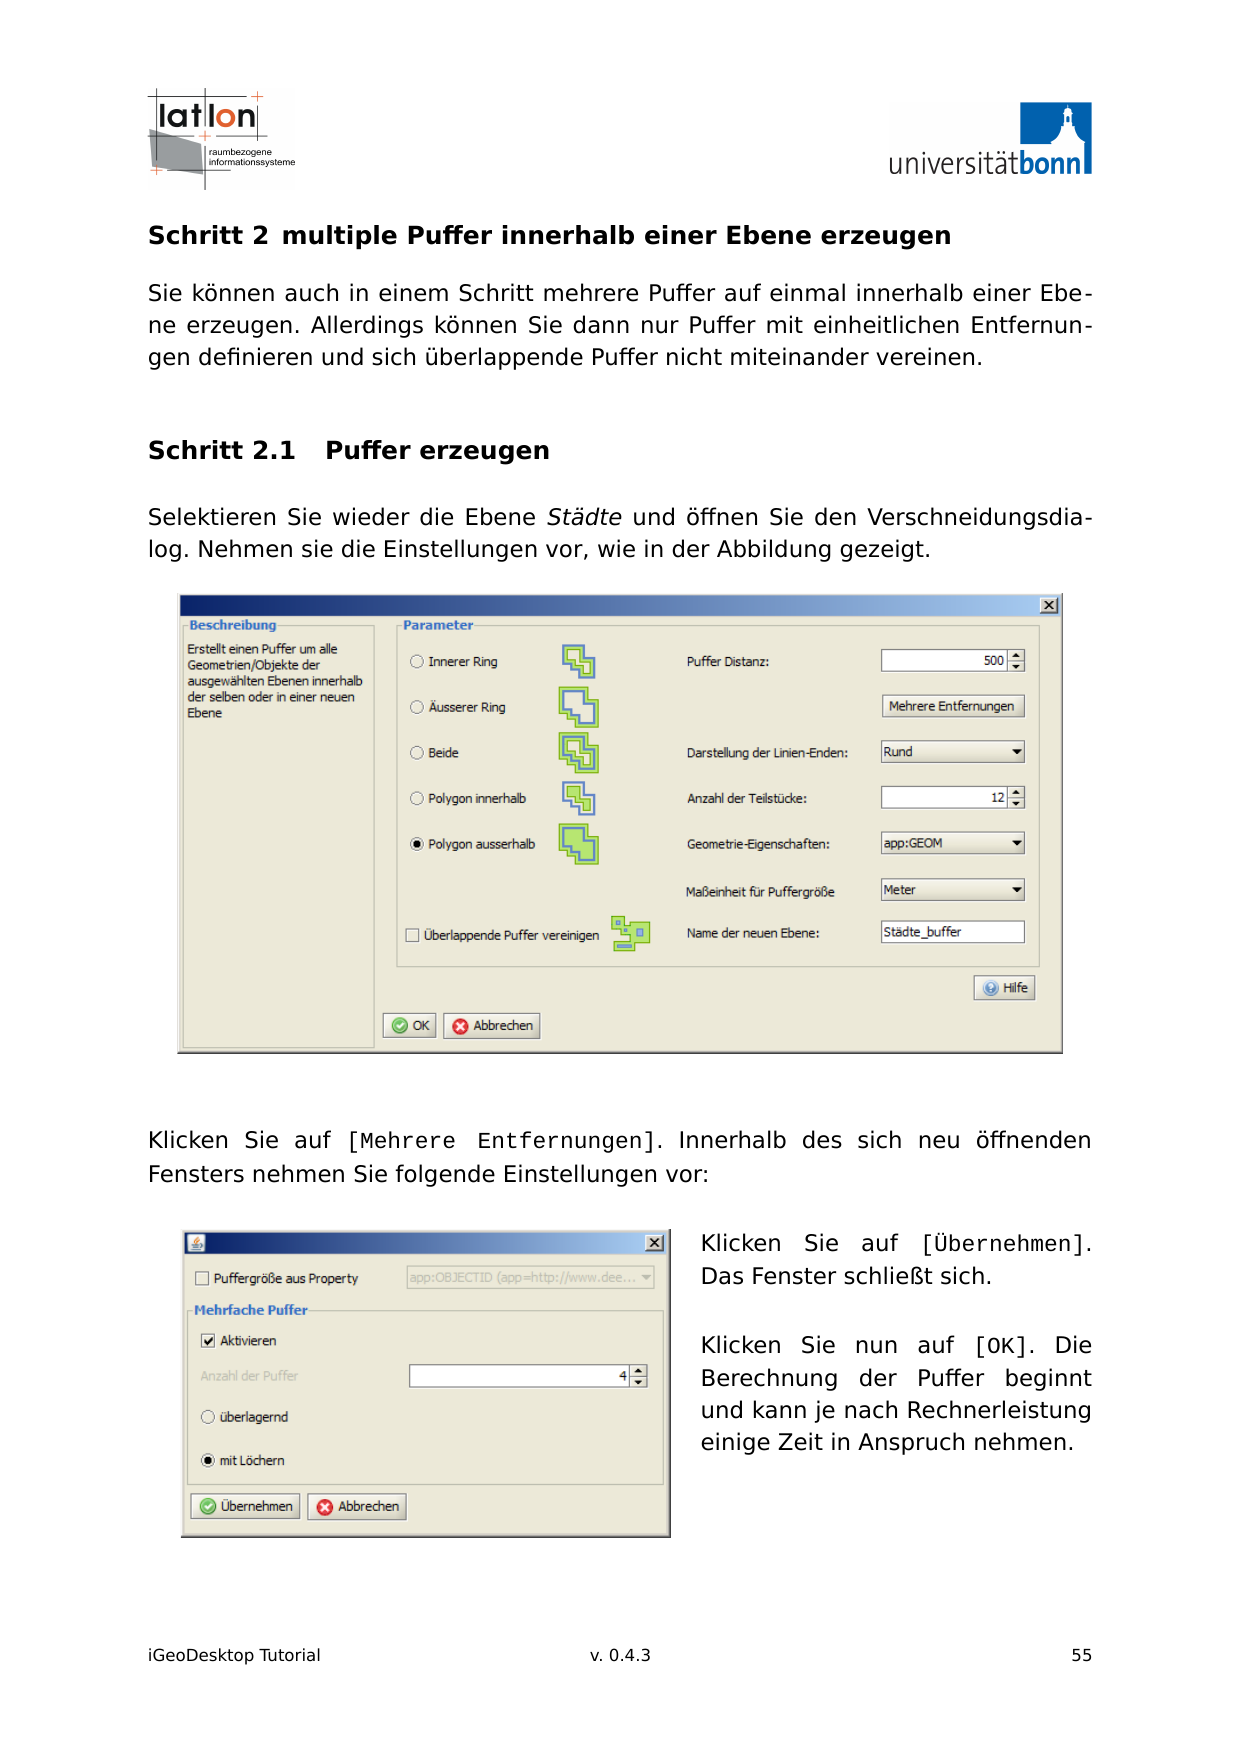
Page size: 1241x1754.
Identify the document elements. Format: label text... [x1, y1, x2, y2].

text [148, 1230, 180, 1290]
text Selektieren Sie wieder die Ebene Städte und öffnen Sie den Verschneidungsdia­log. Nehmen sie die Einstellungen vor, wie in der Abbildung gezeigt. [148, 504, 1092, 563]
text Klicken Sie auf [Übernehmen]. Das Fenster schließt sich. [671, 1230, 1092, 1290]
subtitle multiple Puffer innerhalb einer Ebene erzeugen [148, 221, 1092, 251]
picture [147, 88, 295, 190]
text Sie können auch in einem Schritt mehrere Puffer auf einmal innerhalb einer Ebe­ne erzeugen. Allerdings können Sie dann nur Puffer mit einheitlichen Entfernun­gen definieren und sich überlappende Puffer nicht miteinander vereinen. [148, 281, 1092, 371]
subtitle Puffer erzeugen [148, 436, 1092, 465]
picture [889, 102, 1093, 174]
picture [180, 1229, 671, 1538]
text Klicken Sie auf [Mehrere Entfernungen]. Innerhalb des sich neu öffnenden Fensters nehmen Sie folgende Einstellungen vor: [148, 1128, 1092, 1188]
picture [177, 593, 1063, 1054]
text [148, 1332, 180, 1456]
text Klicken Sie nun auf [OK]. Die Berechnung der Puffer beginnt und kann je nach Rechnerleistung eini­ge Zeit in Anspruch nehmen. [671, 1332, 1092, 1456]
